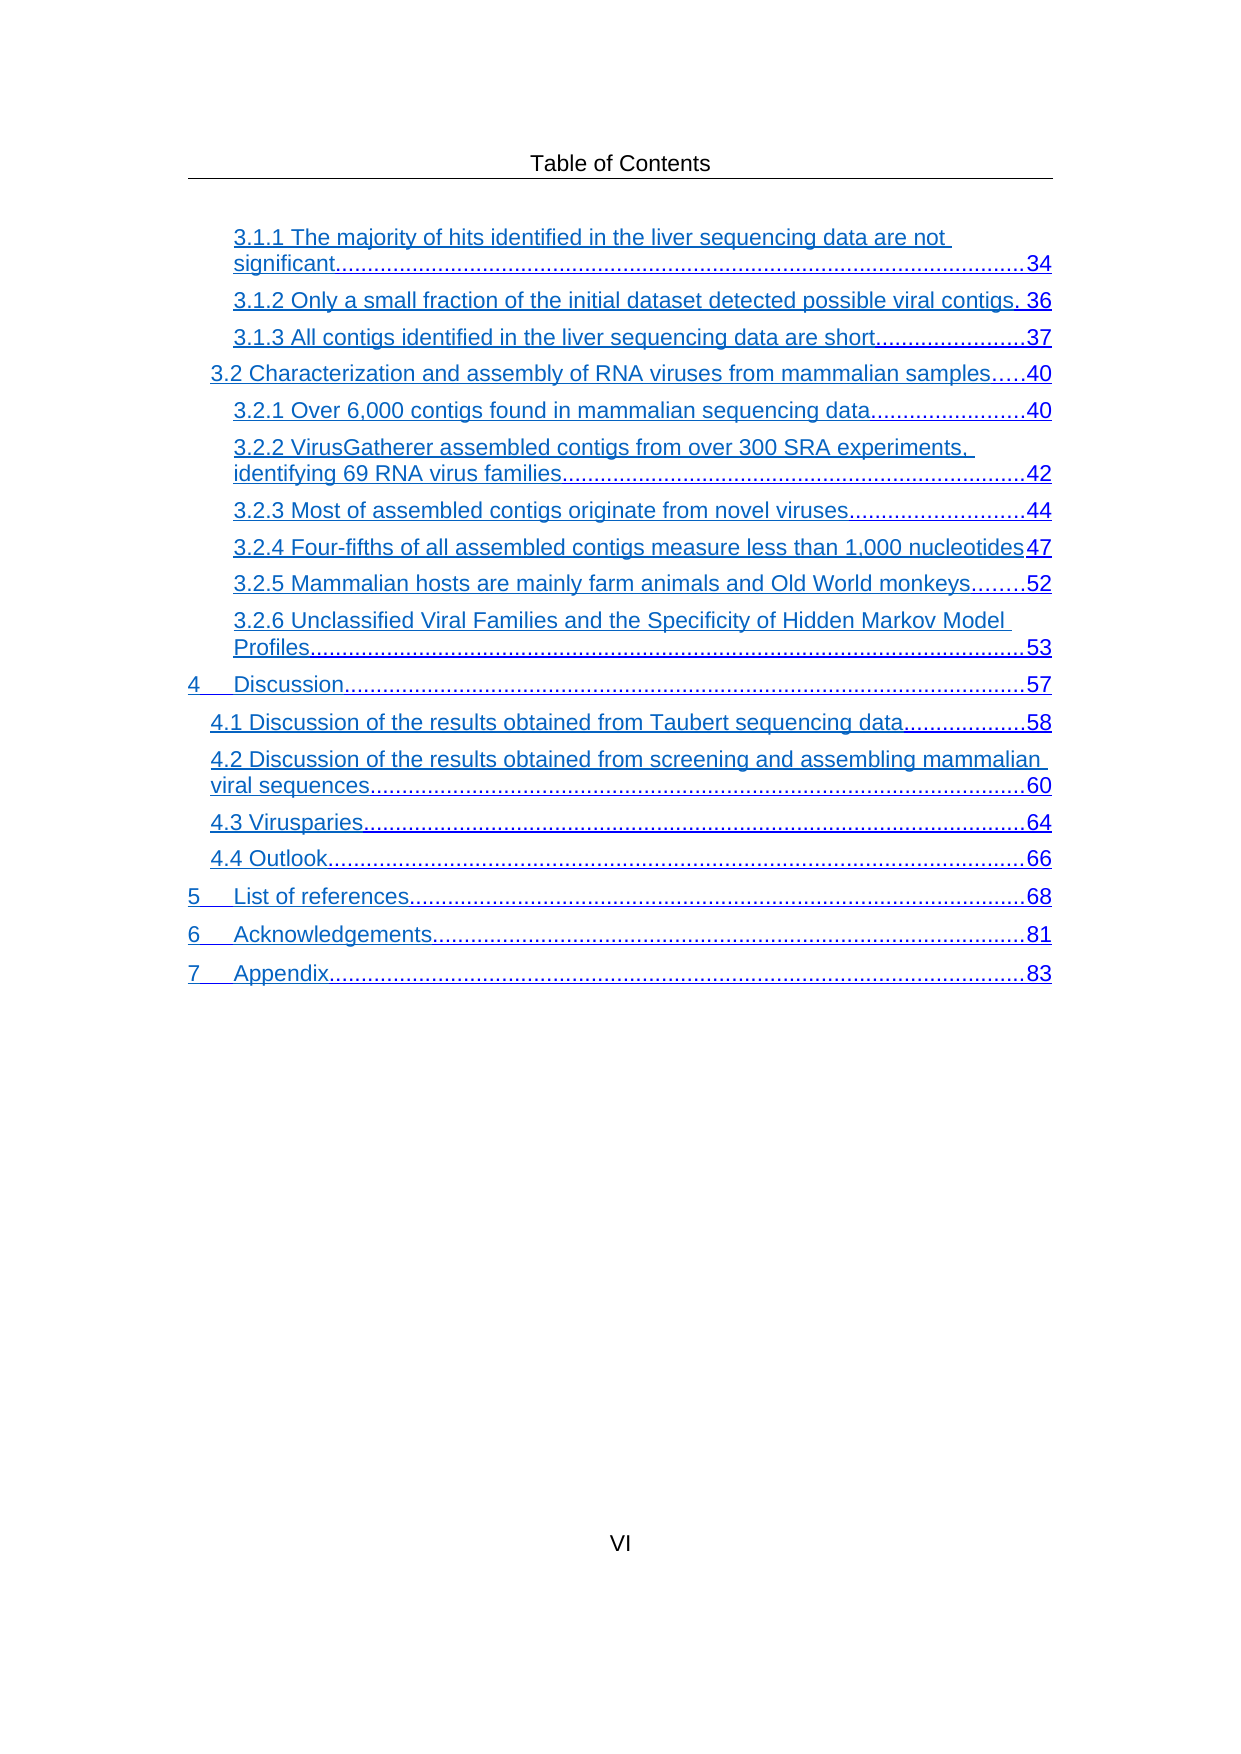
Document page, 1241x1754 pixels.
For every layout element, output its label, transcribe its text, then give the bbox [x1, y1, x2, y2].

text 4.2 Discussion of the results obtained from screening and assembling mammalian viral sequences 60 [210, 746, 1053, 798]
text 6 Acknowledgements 81 [187, 921, 1053, 949]
text 3.2.2 VirusGatherer assembled contigs from over 300 SRA experiments, identifying 69 RNA virus families 42 [233, 434, 1053, 486]
text 3.1.1 The majority of hits identified in the liver sequencing data are not significant 34 [233, 223, 1053, 276]
text 4.3 Virusparies 64 [210, 809, 1053, 835]
text 3.2.3 Most of assembled contigs originate from novel viruses 44 [233, 497, 1053, 523]
text 4 Discussion 57 [187, 670, 1053, 698]
text 3.2.1 Over 6,000 contigs found in mammalian sequencing data 40 [233, 397, 1053, 423]
text 5 List of references 68 [187, 882, 1053, 910]
text 3.2 Characterization and assembly of RNA viruses from mammalian samples 40 [210, 360, 1053, 387]
text 3.1.2 Only a small fraction of the initial dataset detected possible viral contigs 36 [233, 287, 1053, 313]
text 7 Appendix 83 [187, 959, 1053, 987]
text 3.2.6 Unclassified Viral Families and the Specificity of Hidden Markov Model Profiles 53 [233, 607, 1053, 660]
text 3.2.5 Mammalian hosts are mainly farm animals and Old World monkeys 52 [233, 570, 1053, 597]
text 4.1 Discussion of the results obtained from Taubert sequencing data 58 [210, 709, 1053, 735]
text 4.4 Outlook 66 [210, 845, 1053, 872]
text 3.1.3 All contigs identified in the liver sequencing data are short 37 [233, 323, 1053, 350]
text 3.2.4 Four-fifths of all assembled contigs measure less than 1,000 nucleotides 47 [233, 534, 1053, 560]
